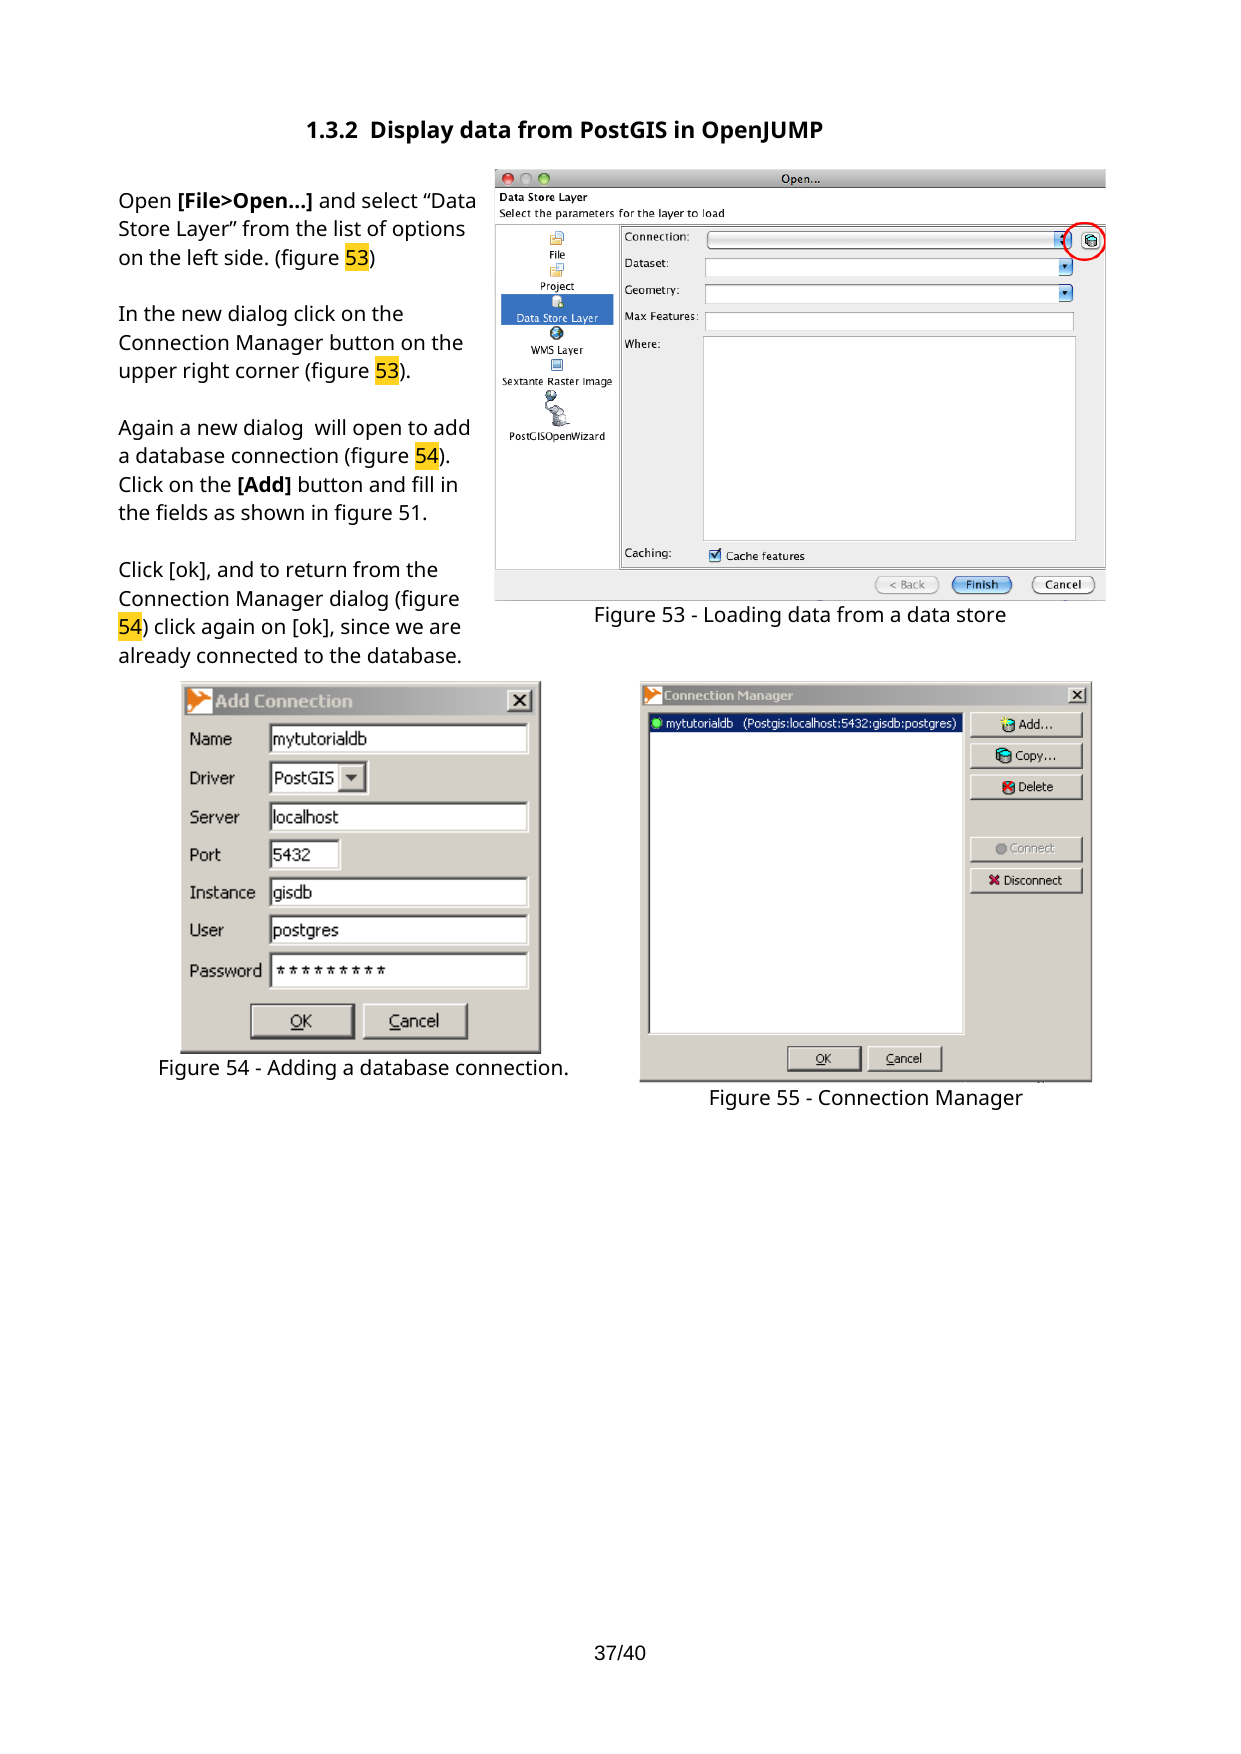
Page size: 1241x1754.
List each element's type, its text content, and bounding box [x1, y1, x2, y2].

picture [494, 169, 1106, 601]
table_header [609, 669, 1123, 1135]
table_header Open [File>Open...] and select “Data Store Layer” from the list of options on the left side. (figure 53) In the new dialog click on the Connection Manager button on the upper right corner (figure 53). Again a new dialog will open to add a database connection (figure 54). Click on the [Add] button and fill in the fields as shown in figure 51. Click [ok], and to return from the Connection Manager dialog (figure 54) click again on [ok], since we are already connected to the database. [118, 157, 477, 669]
table_header [118, 1054, 609, 1135]
picture [180, 681, 542, 1054]
list 1.3.2 Display data from PostGIS in OpenJUMP [268, 113, 1122, 145]
picture [639, 681, 1093, 1083]
table_header [478, 629, 1123, 669]
table_header [478, 157, 1123, 628]
table_header [118, 669, 609, 1053]
